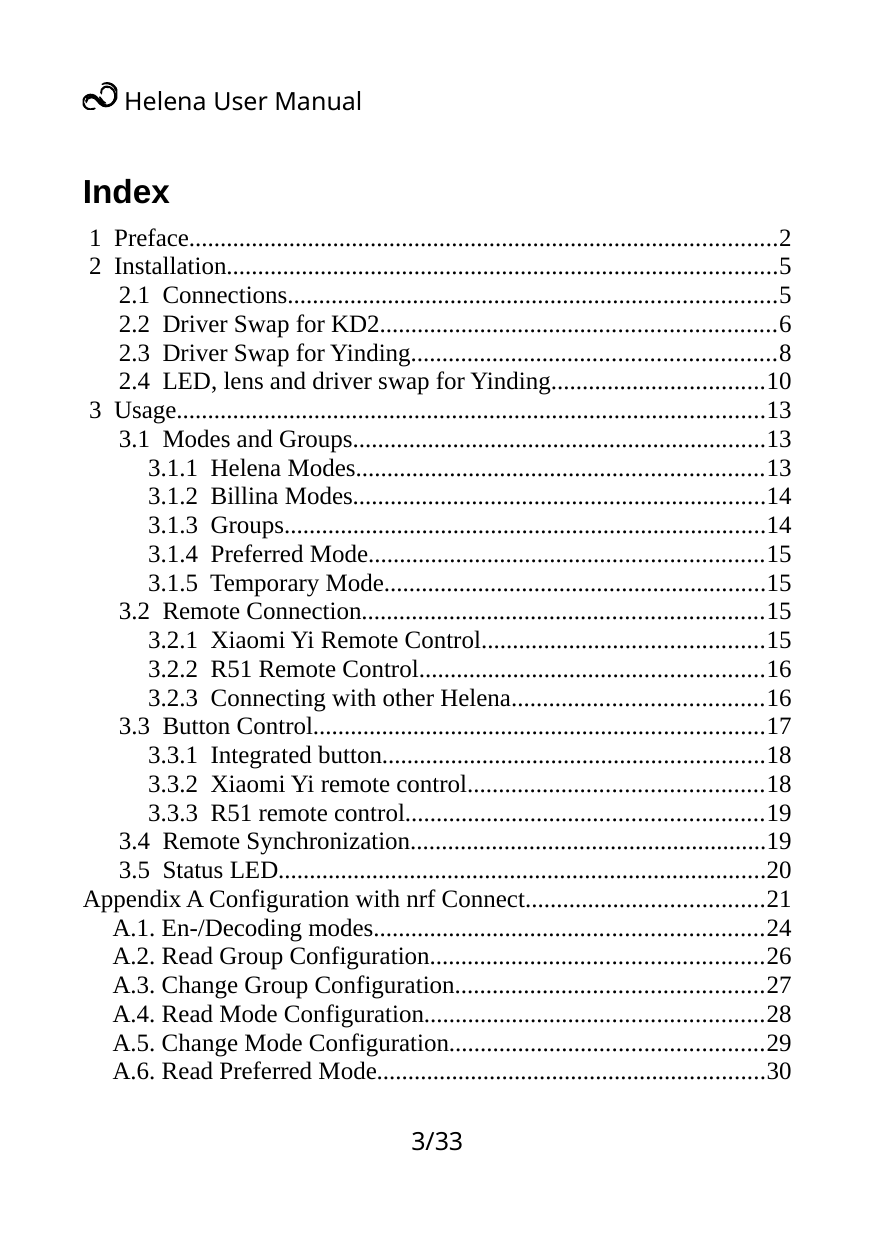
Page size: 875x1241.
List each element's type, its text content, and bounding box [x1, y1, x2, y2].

text 2 Installation 5 [83, 251, 791, 280]
text 3.3.1 Integrated button 18 [142, 740, 791, 769]
text 3.5 Status LED 20 [112, 855, 791, 884]
text 3.3.2 Xiaomi Yi remote control 18 [142, 769, 791, 798]
text A.2. Read Group Configuration 26 [112, 941, 791, 970]
text A.5. Change Mode Configuration 29 [112, 1028, 791, 1056]
text A.1. En-/Decoding modes 24 [112, 913, 791, 941]
text 3.1 Modes and Groups 13 [112, 424, 791, 453]
text 2.4 LED, lens and driver swap for Yinding 10 [112, 366, 791, 395]
text 1 Preface 2 [83, 223, 791, 251]
text A.4. Read Mode Configuration 28 [112, 999, 791, 1028]
text 3.1.2 Billina Modes 14 [142, 481, 791, 510]
text 3.1.5 Temporary Mode 15 [142, 568, 791, 596]
text 3.2.2 R51 Remote Control 16 [142, 654, 791, 683]
text A.6. Read Preferred Mode 30 [112, 1056, 791, 1085]
text 3.2.3 Connecting with other Helena 16 [142, 683, 791, 711]
text 2.3 Driver Swap for Yinding 8 [112, 338, 791, 366]
text 3.2.1 Xiaomi Yi Remote Control 15 [142, 625, 791, 654]
text 3.2 Remote Connection 15 [112, 596, 791, 625]
text 3 Usage 13 [83, 395, 791, 424]
text 2.1 Connections 5 [112, 280, 791, 309]
text Appendix A Configuration with nrf Connect 21 [83, 884, 791, 913]
text 2.2 Driver Swap for KD2 6 [112, 309, 791, 338]
text A.3. Change Group Configuration 27 [112, 970, 791, 999]
subtitle Index [83, 172, 791, 210]
text 3.1.1 Helena Modes 13 [142, 453, 791, 481]
text 3.4 Remote Synchronization 19 [112, 826, 791, 855]
text 3.3.3 R51 remote control 19 [142, 798, 791, 826]
text 3.3 Button Control 17 [112, 711, 791, 740]
text 3.1.4 Preferred Mode 15 [142, 539, 791, 568]
text 3.1.3 Groups 14 [142, 510, 791, 539]
